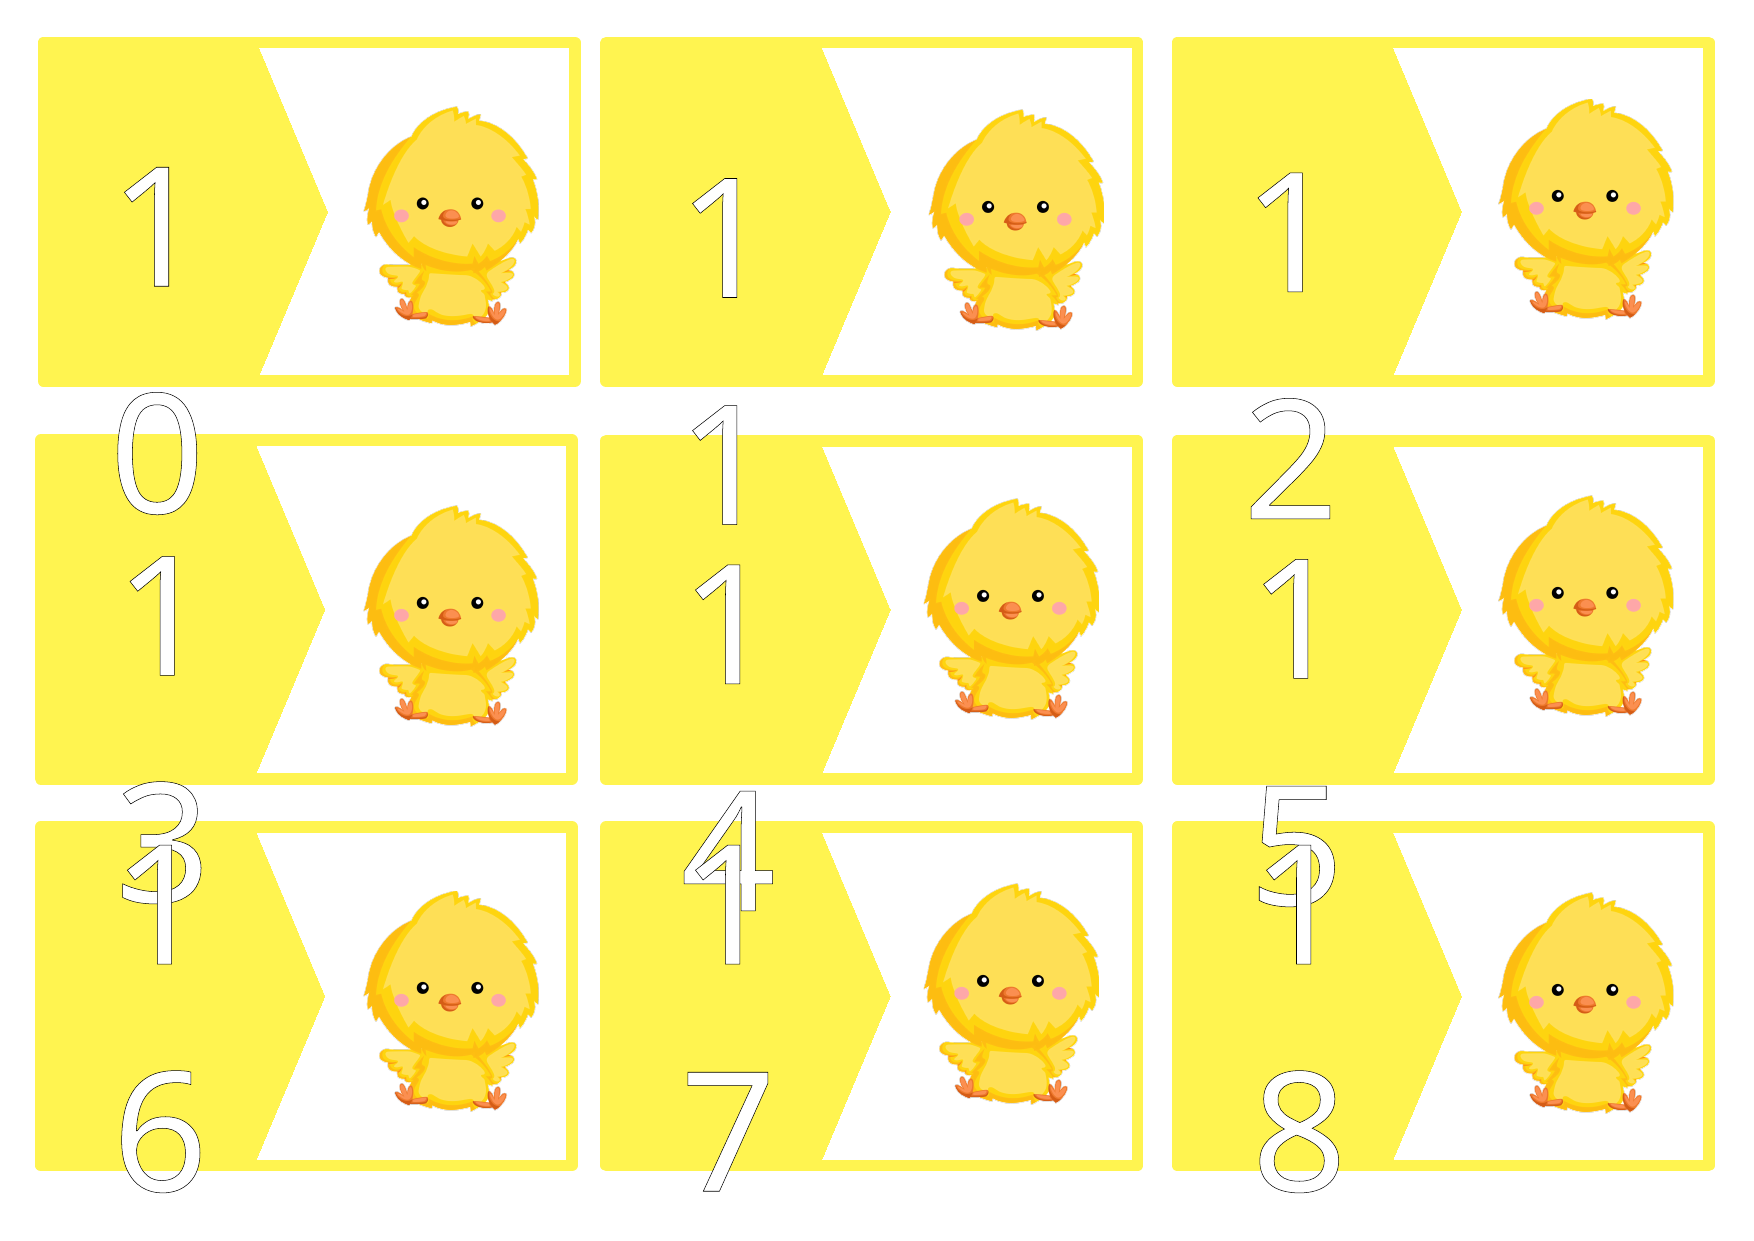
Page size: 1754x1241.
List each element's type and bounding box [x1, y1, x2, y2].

picture [1498, 99, 1674, 320]
picture [363, 505, 539, 727]
picture [1498, 892, 1674, 1114]
picture [363, 106, 539, 327]
picture [1498, 495, 1674, 717]
picture [363, 891, 539, 1112]
picture [923, 883, 1099, 1105]
picture [923, 498, 1099, 720]
picture [928, 109, 1104, 331]
